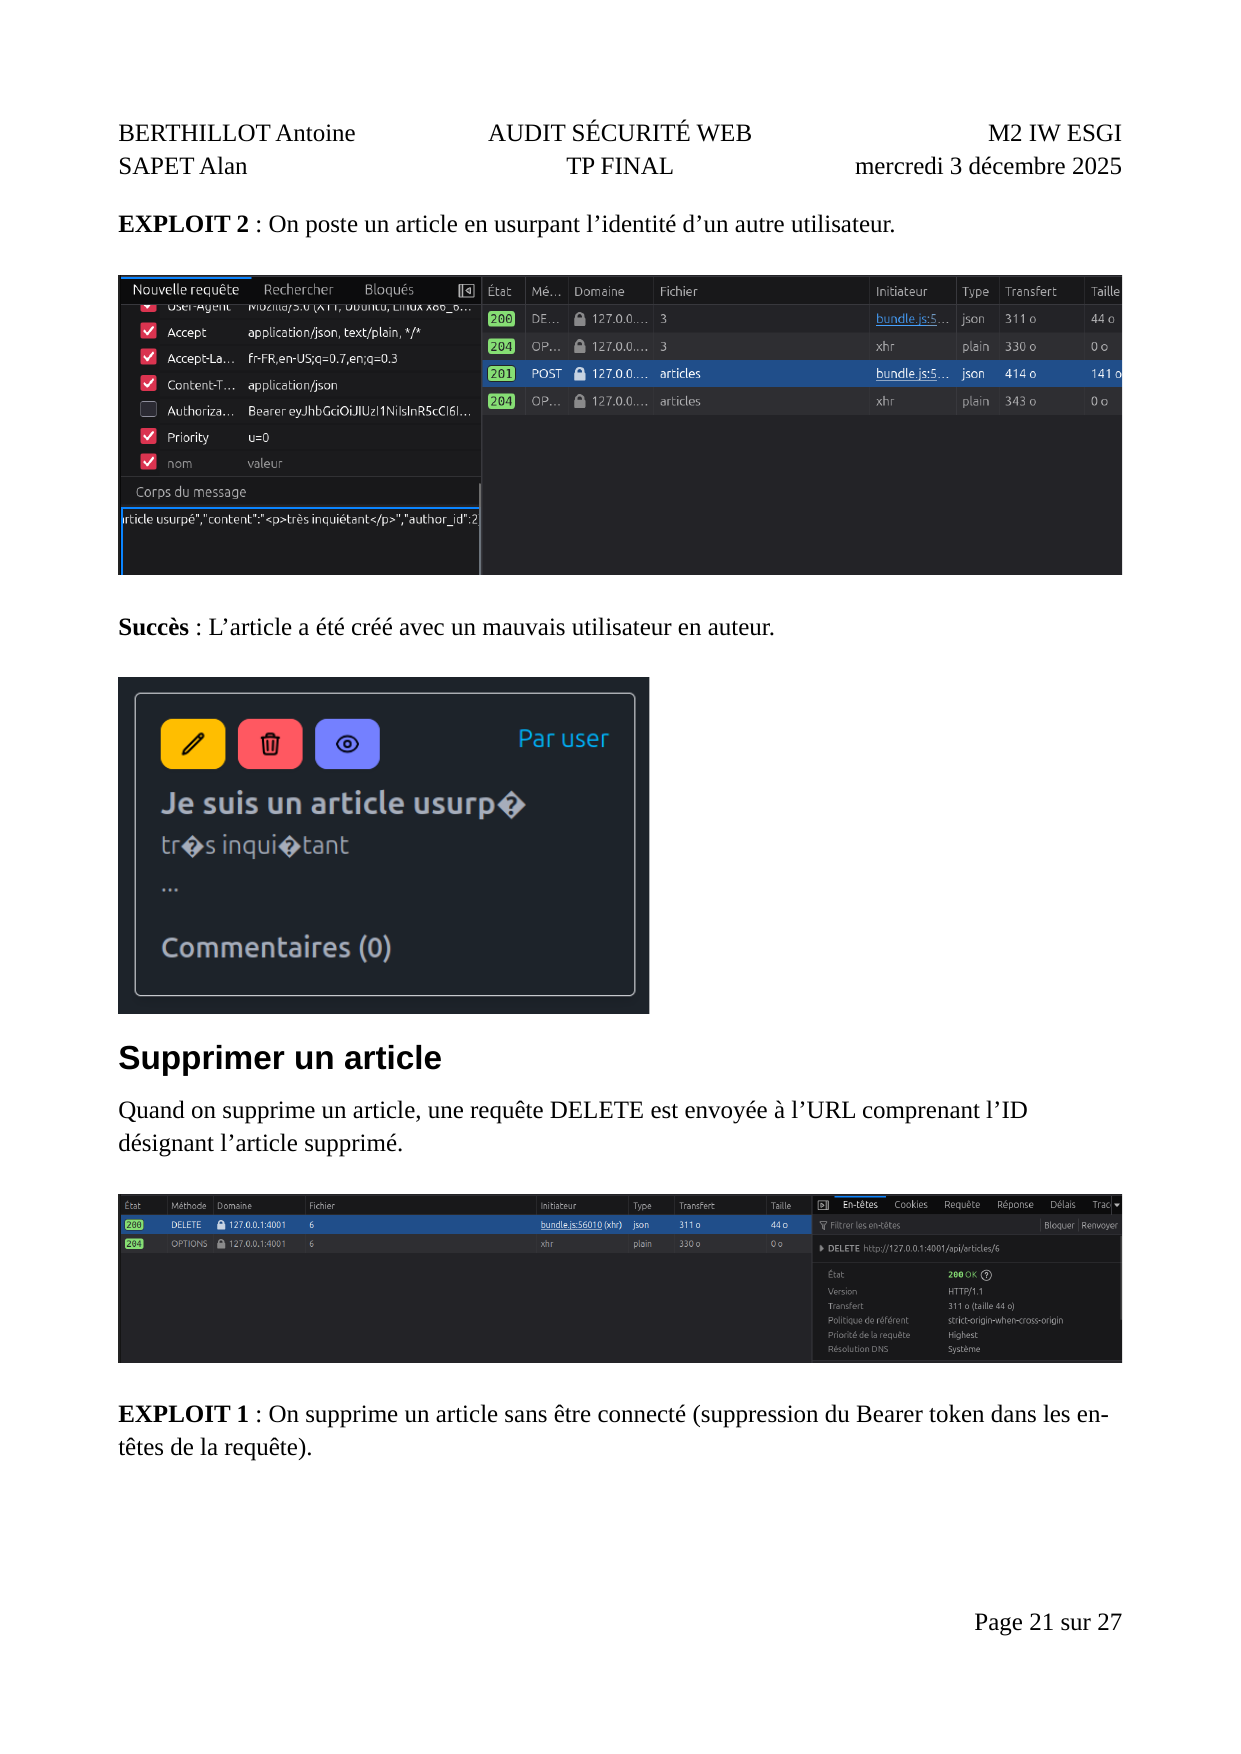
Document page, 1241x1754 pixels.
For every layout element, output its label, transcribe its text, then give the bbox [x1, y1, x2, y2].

text EXPLOIT 2 : On poste un article en usurpant l’identité d’un autre utilisateur. [118, 209, 1122, 238]
subtitle Supprimer un article [118, 1038, 1122, 1077]
text EXPLOIT 1 : On supprime un article sans être connecté (suppression du Bearer token dans les en-têtes de la requête). [118, 1399, 1122, 1461]
text Quand on supprime un article, une requête DELETE est envoyée à l’URL comprenant l’ID désignant l’article supprimé. [118, 1095, 1122, 1157]
text Succès : L’article a été créé avec un mauvais utilisateur en auteur. [118, 612, 1122, 641]
picture [118, 677, 650, 1014]
picture [118, 275, 1123, 575]
picture [118, 1194, 1123, 1363]
